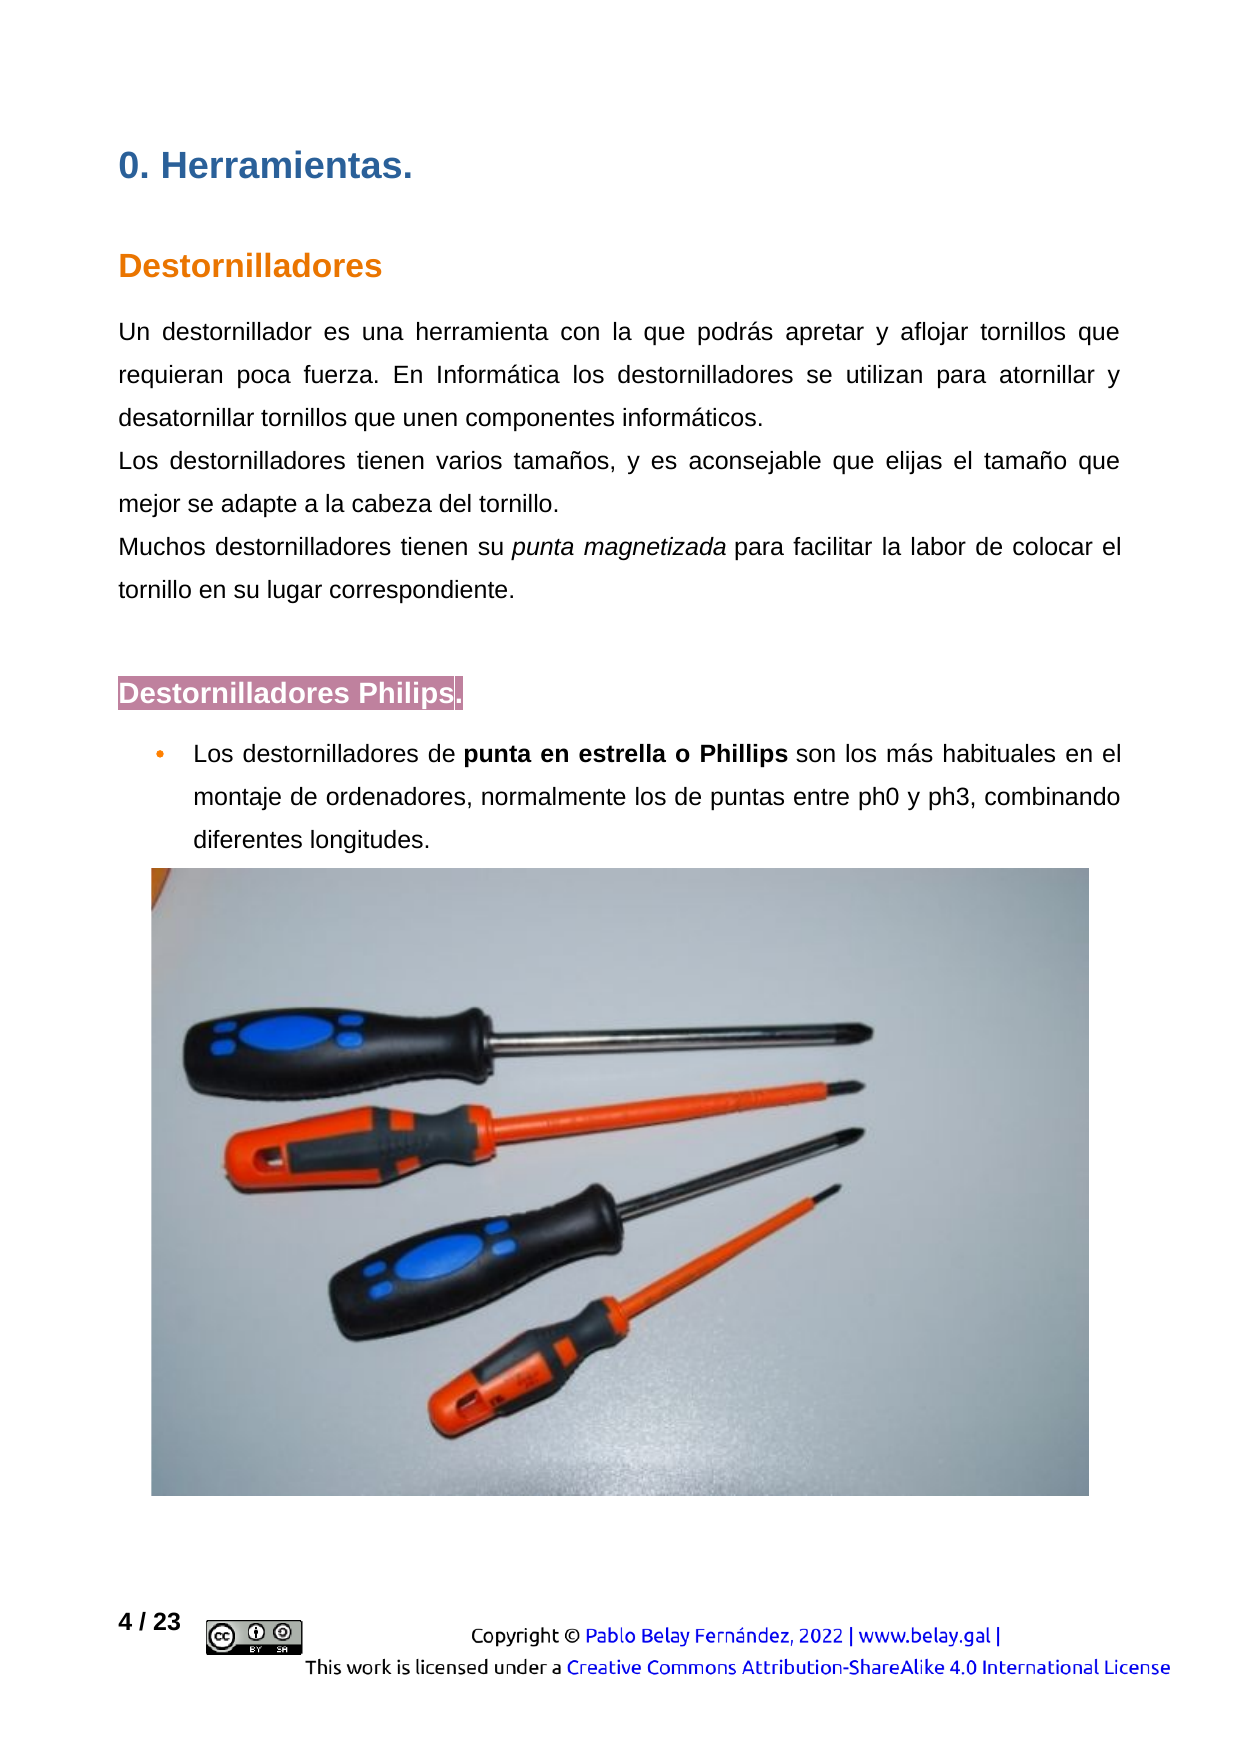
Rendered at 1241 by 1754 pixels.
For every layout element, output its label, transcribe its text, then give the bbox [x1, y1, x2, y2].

picture [200, 1604, 1205, 1690]
text Los destornilladores tienen varios tamaños, y es aconsejable que elijas el tamaño que mejor se adapte a la cabeza del tornillo. [118, 446, 1122, 518]
text Un destornillador es una herramienta con la que podrás apretar y aflojar tornillos que requieran poca fuerza. En Informática los destornilladores se utilizan para atornillar y desatornillar tornillos que unen componentes informáticos. [118, 316, 1122, 431]
list Los destornilladores de punta en estrella o Phillips son los más habituales en el montaje de ordenadores, normalmente los de puntas entre ph0 y ph3, combinando diferentes longitudes. [156, 739, 1122, 854]
subtitle 0. Herramientas. [118, 143, 1122, 187]
subtitle Destornilladores [118, 246, 1122, 285]
text Muchos destornilladores tienen su punta magnetizada para facilitar la labor de colocar el tornillo en su lugar correspondiente. [118, 532, 1122, 604]
subtitle Destornilladores Philips. [463, 676, 1122, 710]
picture [151, 868, 1089, 1496]
subtitle Destornilladores Philips. [358, 676, 455, 710]
